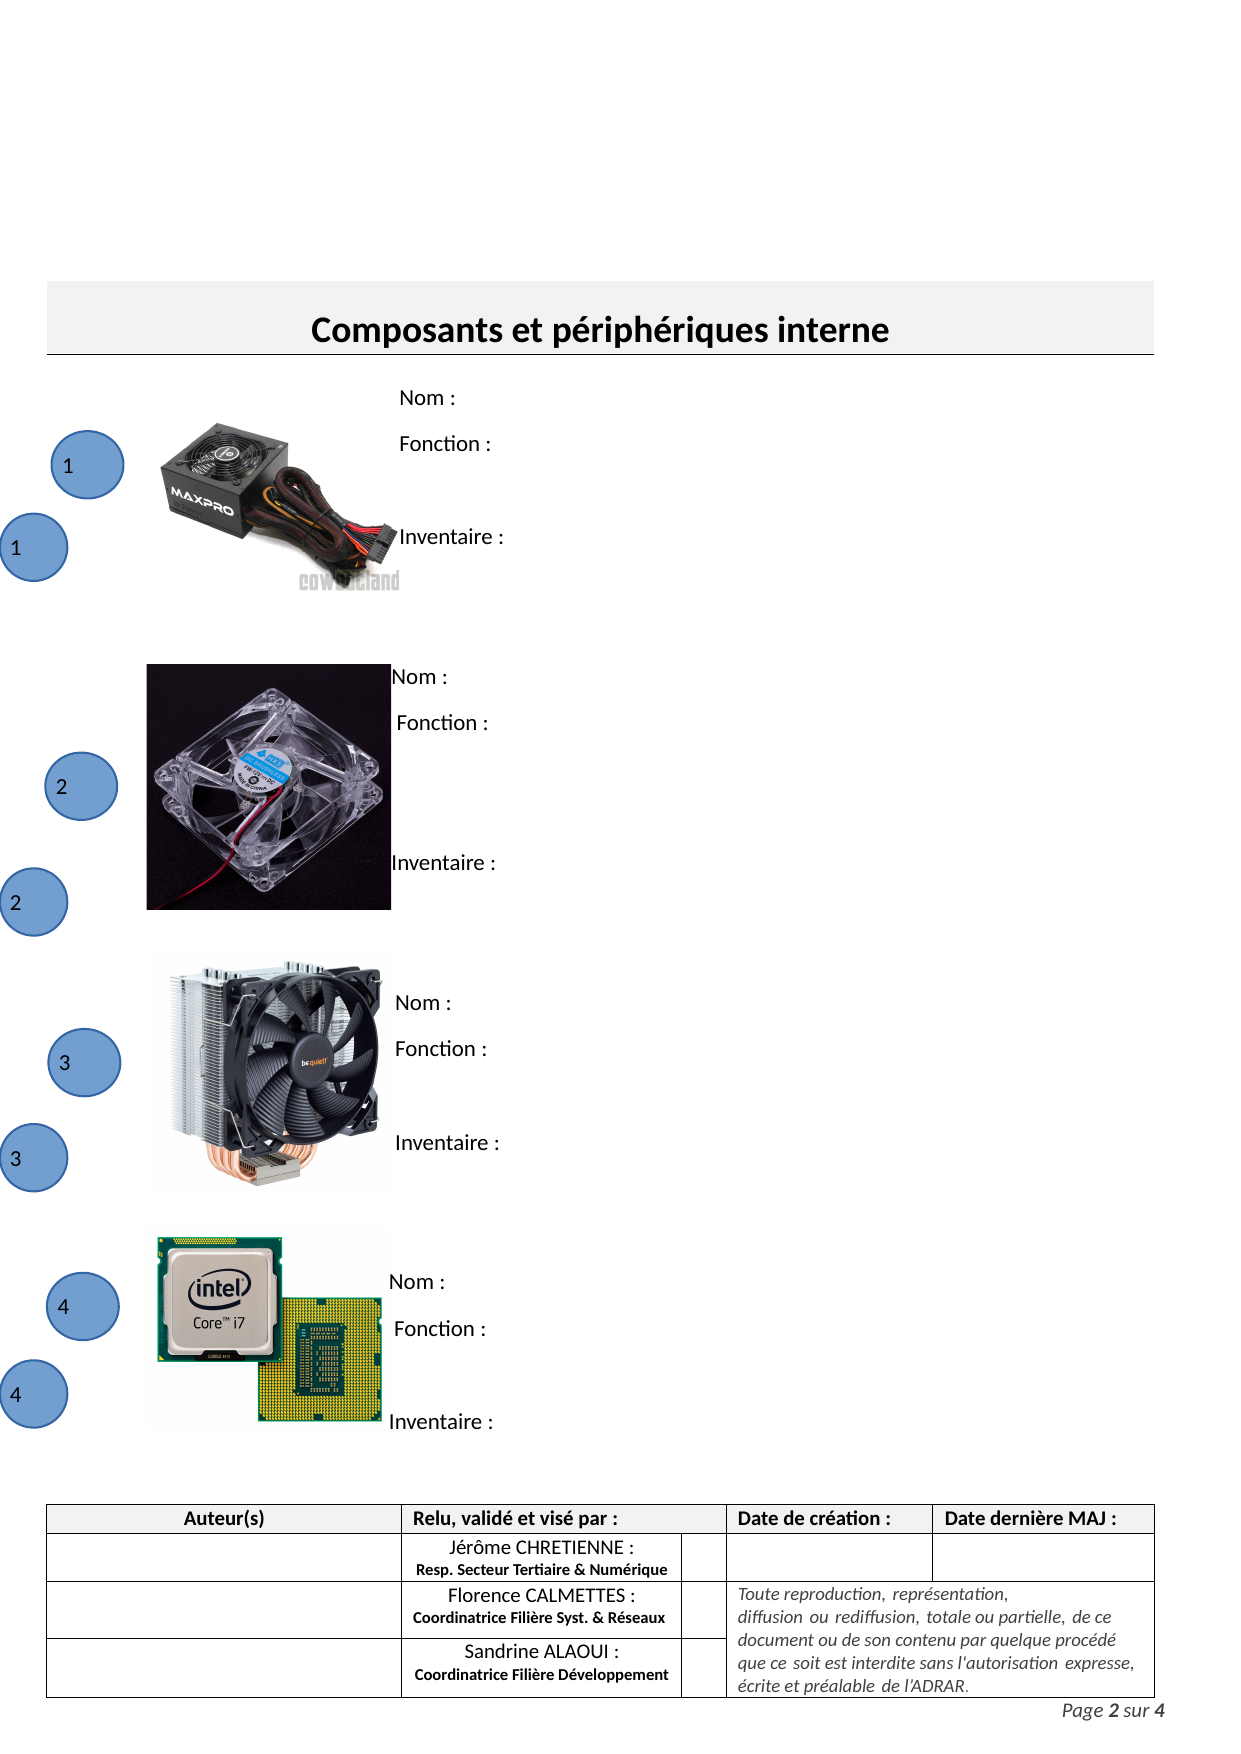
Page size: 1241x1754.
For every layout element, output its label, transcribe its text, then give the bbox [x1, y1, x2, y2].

text Nom : [148, 383, 1093, 411]
text Fonction : [396, 1034, 1093, 1062]
text Nom : [396, 988, 1093, 1016]
text Inventaire : [396, 1128, 1093, 1156]
text Fonction : [392, 708, 1093, 737]
text Inventaire : [392, 848, 1093, 876]
text Fonction : [389, 1314, 1093, 1342]
text Inventaire : [399, 522, 1093, 550]
text Fonction : [399, 429, 1093, 457]
text Nom : [389, 1267, 1093, 1295]
text Inventaire : [148, 1407, 1093, 1435]
text Nom : [148, 662, 1093, 690]
